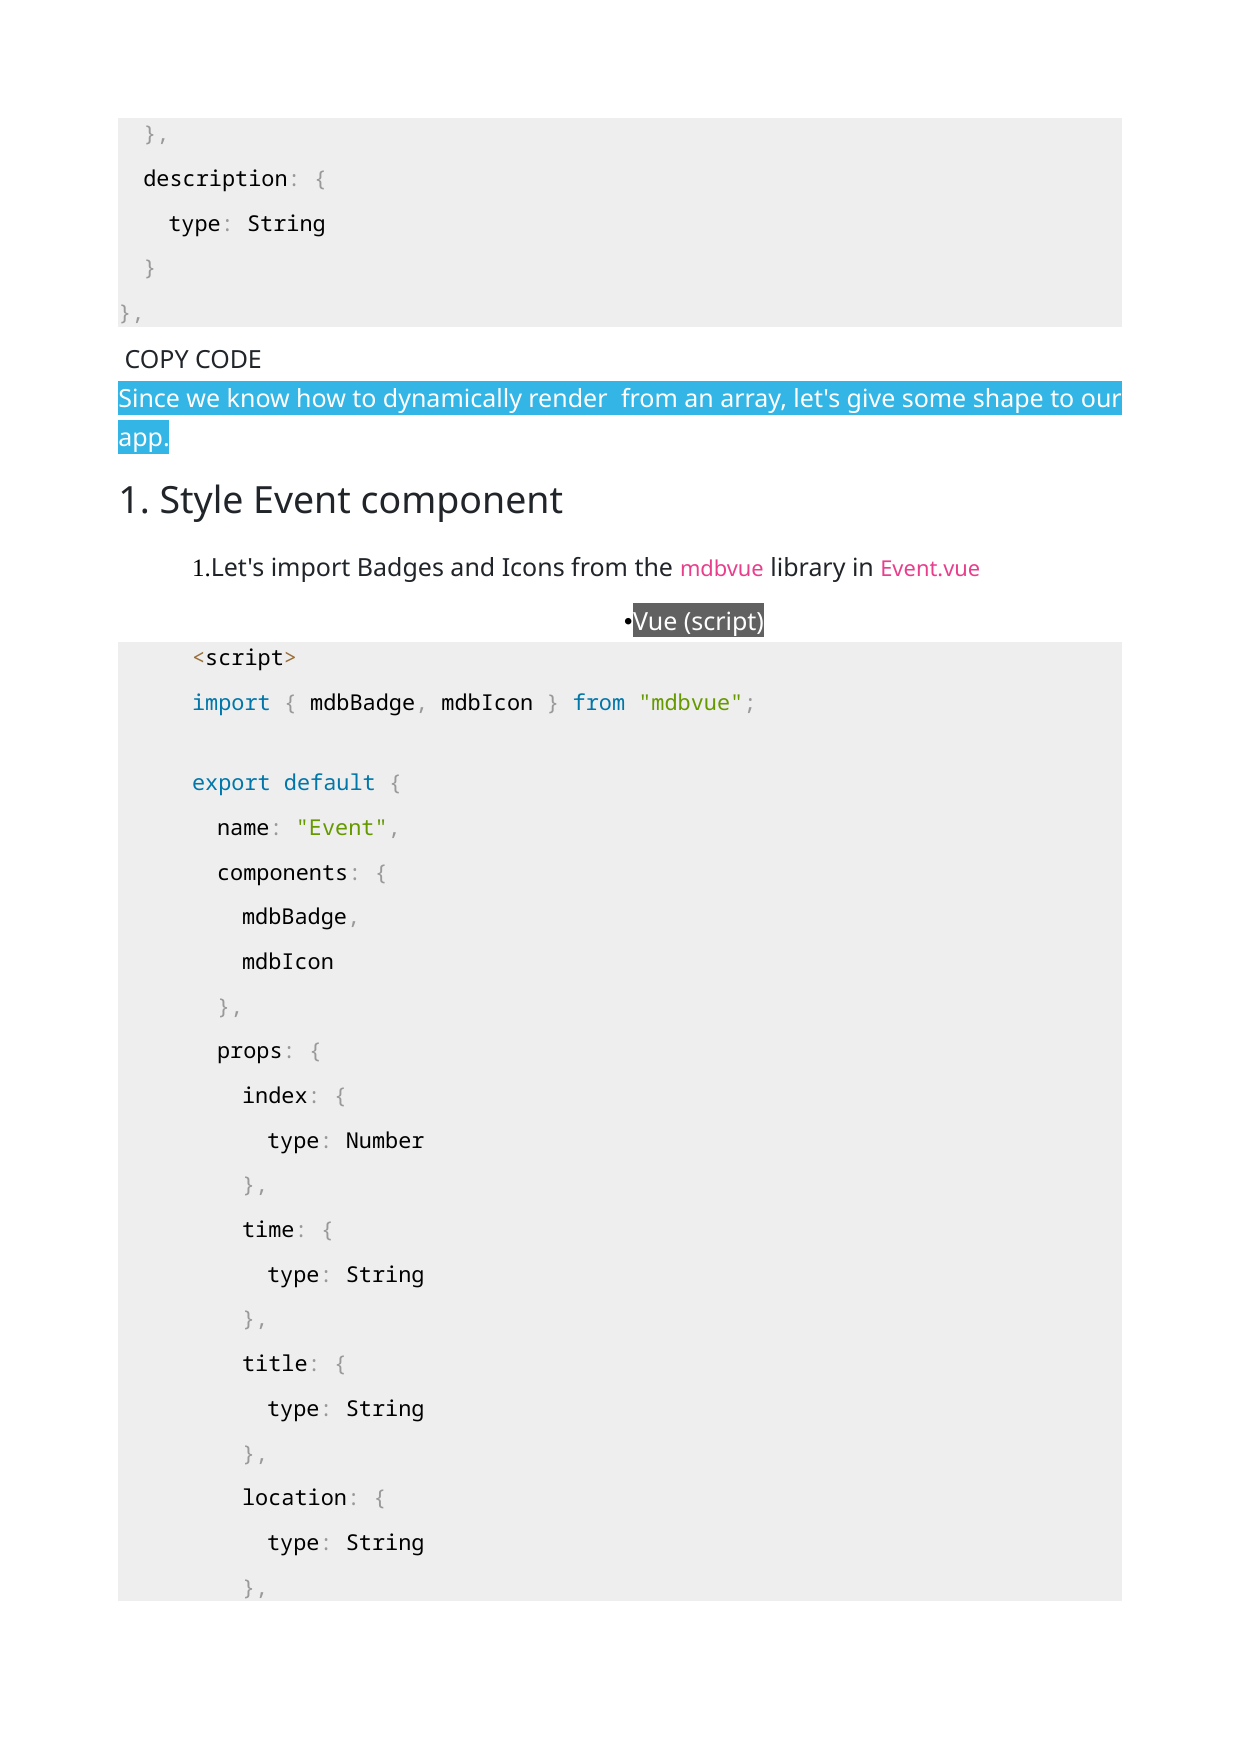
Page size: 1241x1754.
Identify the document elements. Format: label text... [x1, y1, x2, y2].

list mdbBadge, [118, 901, 1122, 931]
list type: String [118, 1393, 1122, 1423]
list location: { [118, 1482, 1122, 1512]
list <script> [118, 642, 1122, 672]
text } [118, 252, 1122, 282]
list type: Number [118, 1125, 1122, 1154]
list Vue (script) [118, 603, 1122, 637]
text description: { [118, 163, 1122, 193]
list type: String [118, 1527, 1122, 1557]
list index: { [118, 1080, 1122, 1110]
list }, [118, 1572, 1122, 1601]
list mdbIcon [118, 946, 1122, 976]
subtitle 1. Style Event component [118, 474, 1122, 525]
list time: { [118, 1214, 1122, 1244]
list name: "Event", [118, 812, 1122, 842]
text type: String [118, 207, 1122, 237]
list components: { [118, 857, 1122, 886]
text COPY CODE [118, 342, 1122, 376]
list title: { [118, 1348, 1122, 1378]
list props: { [118, 1035, 1122, 1065]
list export default { [118, 767, 1122, 797]
text }, [118, 118, 1122, 148]
list }, [118, 991, 1122, 1020]
list }, [118, 1169, 1122, 1199]
text }, [118, 297, 1122, 327]
list }, [118, 1303, 1122, 1333]
text Since we know how to dynamically render from an array, let's give some shape to our app. [118, 381, 1122, 454]
list type: String [118, 1259, 1122, 1288]
list }, [118, 1437, 1122, 1467]
list Let's import Badges and Icons from the mdbvue library in Event.vue [118, 549, 1122, 583]
list import { mdbBadge, mdbIcon } from "mdbvue"; [118, 687, 1122, 717]
